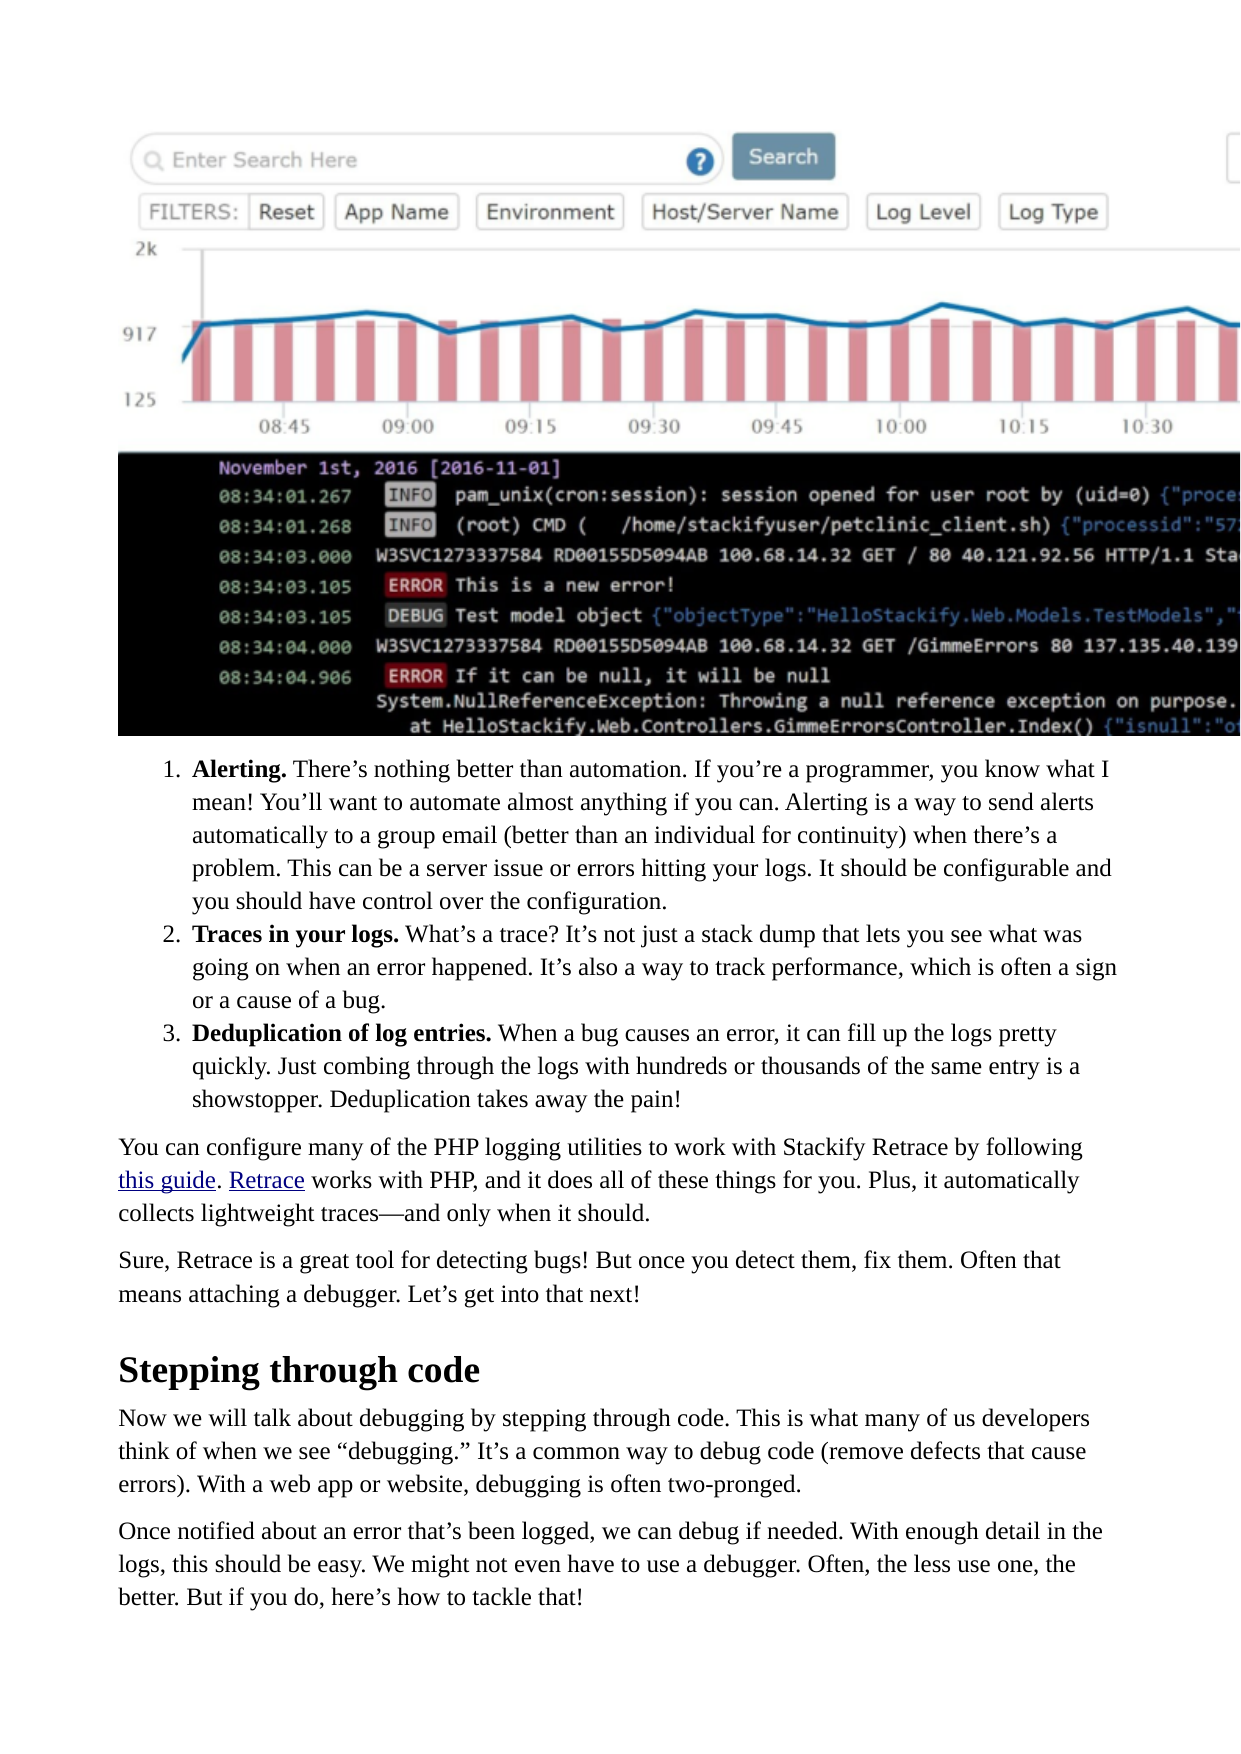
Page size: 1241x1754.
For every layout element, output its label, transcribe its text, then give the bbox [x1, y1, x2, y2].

list Traces in your logs. What’s a trace? It’s not just a stack dump that lets you see what was going on when an error happened. It’s also a way to track performance, which is often a sign or a cause of a bug. [162, 919, 1122, 1014]
subtitle Stepping through code [118, 1347, 1122, 1390]
text Sure, Retrace is a great tool for detecting bugs! But once you detect them, fix them. Often that means attaching a debugger. Let’s get into that next! [118, 1246, 1122, 1307]
text Now we will talk about debugging by stepping through code. This is what many of us developers think of when we see “debugging.” It’s a common way to debug code (remove defects that cause errors). With a web app or website, debugging is often two-pronged. [118, 1403, 1122, 1497]
list Alerting. There’s nothing better than automation. If you’re a programmer, you know what I mean! You’ll want to automate almost anything if you can. Alerting is a way to send alerts automatically to a group email (better than an individual for continuity) when there’s a problem. This can be a server issue or errors hitting your logs. It should be configurable and you should have control over the configuration. [162, 754, 1122, 915]
picture [118, 118, 1241, 736]
text You can configure many of the PHP logging utilities to work with Stackify Retrace by following this guide. Retrace works with PHP, and it does all of these things for you. Plus, it automatically collects lightweight traces—and only when it should. [118, 1132, 1122, 1227]
text Once notified about an error that’s been logged, we can debug if needed. With enough detail in the logs, this should be easy. We might not even have to use a debugger. Often, the less use one, the better. But if you do, here’s how to tackle that! [118, 1516, 1122, 1611]
list Deduplication of log entries. When a bug causes an error, it can fill up the logs pretty quickly. Just combing through the logs with hundreds or thousands of the same entry is a showstopper. Deduplication takes away the pain! [162, 1018, 1122, 1113]
